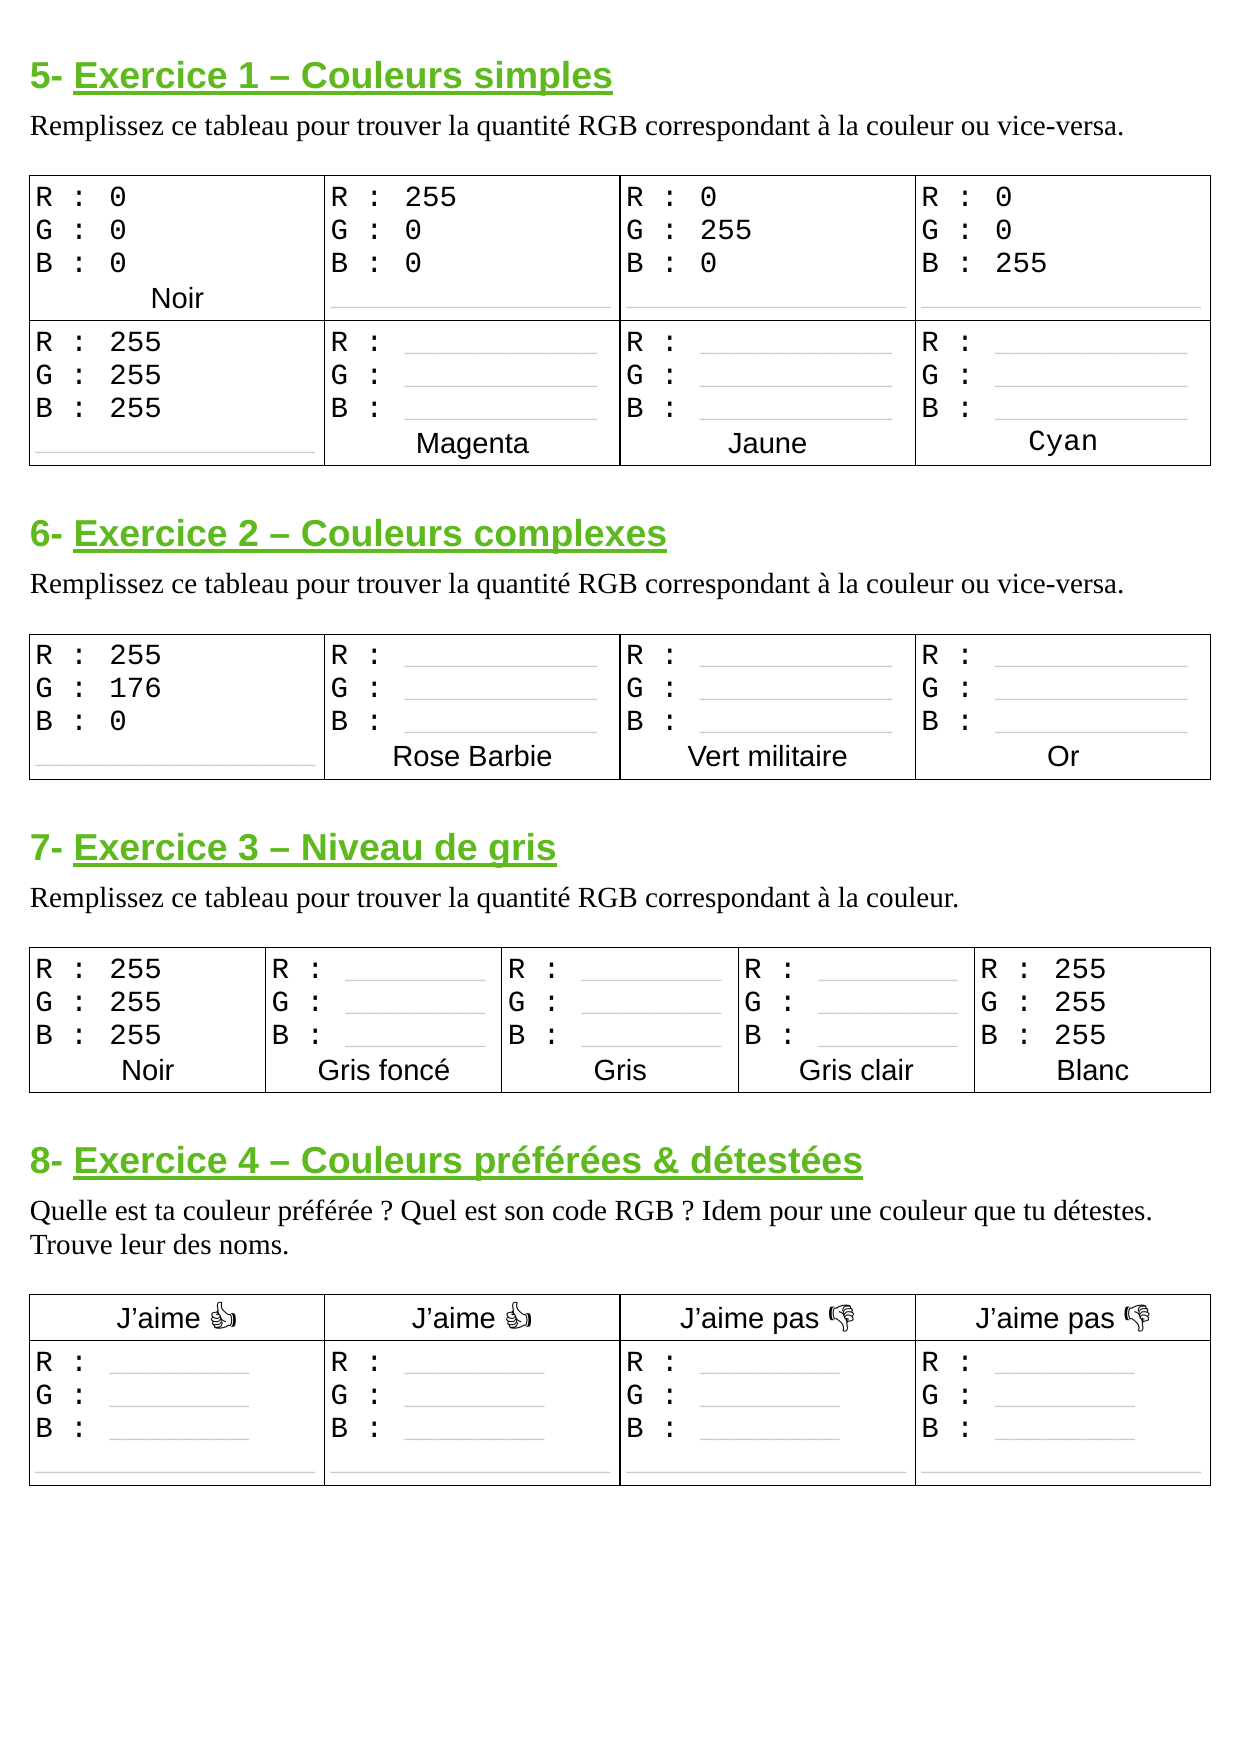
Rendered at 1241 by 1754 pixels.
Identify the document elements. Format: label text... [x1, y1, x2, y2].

table_header R : ________ G : ________ B : ________ Gris foncé [266, 948, 501, 1092]
table_header J’aime 👍 [30, 1295, 324, 1340]
table_header R : 255 G : 176 B : 0 ________________ [30, 635, 324, 779]
table_cell R : ___________ G : ___________ B : ___________ Jaune [621, 321, 915, 465]
table_header R : ________ G : ________ B : ________ Gris [502, 948, 738, 1092]
table_header J’aime 👍 [325, 1295, 619, 1340]
text Remplissez ce tableau pour trouver la quantité RGB correspondant à la couleur ou vice-versa. [29, 567, 1211, 600]
table_header R : 255 G : 255 B : 255 Noir [30, 948, 265, 1092]
table_header R : 0 G : 0 B : 255 ________________ [916, 176, 1210, 320]
text Remplissez ce tableau pour trouver la quantité RGB correspondant à la couleur. [29, 880, 1211, 913]
table_cell R : ___________ G : ___________ B : ___________ Cyan [916, 321, 1210, 465]
table_cell R : ________ G : ________ B : ________ ________________ [325, 1341, 619, 1485]
table_header R : ___________ G : ___________ B : ___________ Rose Barbie [325, 635, 619, 779]
table_header R : ________ G : ________ B : ________ Gris clair [739, 948, 974, 1092]
table_header R : 255 G : 255 B : 255 Blanc [975, 948, 1210, 1092]
text Trouve leur des noms. [29, 1227, 1211, 1261]
table_cell R : ________ G : ________ B : ________ ________________ [916, 1341, 1210, 1485]
subtitle Exercice 1 – Couleurs simples [29, 53, 1211, 96]
table_header J’aime pas 👎 [916, 1295, 1210, 1340]
table_header R : 0 G : 0 B : 0 Noir [30, 176, 324, 320]
text Remplissez ce tableau pour trouver la quantité RGB correspondant à la couleur ou vice-versa. [29, 108, 1211, 142]
table_header R : ___________ G : ___________ B : ___________ Or [916, 635, 1210, 779]
subtitle Exercice 3 – Niveau de gris [29, 825, 1211, 868]
table_header J’aime pas 👎 [621, 1295, 915, 1340]
table_cell R : 255 G : 255 B : 255 ________________ [30, 321, 324, 465]
text Quelle est ta couleur préférée ? Quel est son code RGB ? Idem pour une couleur que tu détestes. [29, 1193, 1211, 1227]
subtitle Exercice 4 – Couleurs préférées & détestées [29, 1138, 1211, 1182]
subtitle Exercice 2 – Couleurs complexes [29, 512, 1211, 555]
table_cell R : ________ G : ________ B : ________ ________________ [621, 1341, 915, 1485]
table_header R : ___________ G : ___________ B : ___________ Vert militaire [621, 635, 915, 779]
table_header R : 0 G : 255 B : 0 ________________ [621, 176, 915, 320]
table_header R : 255 G : 0 B : 0 ________________ [325, 176, 619, 320]
table_cell R : ________ G : ________ B : ________ ________________ [30, 1341, 324, 1485]
table_cell R : ___________ G : ___________ B : ___________ Magenta [325, 321, 619, 465]
